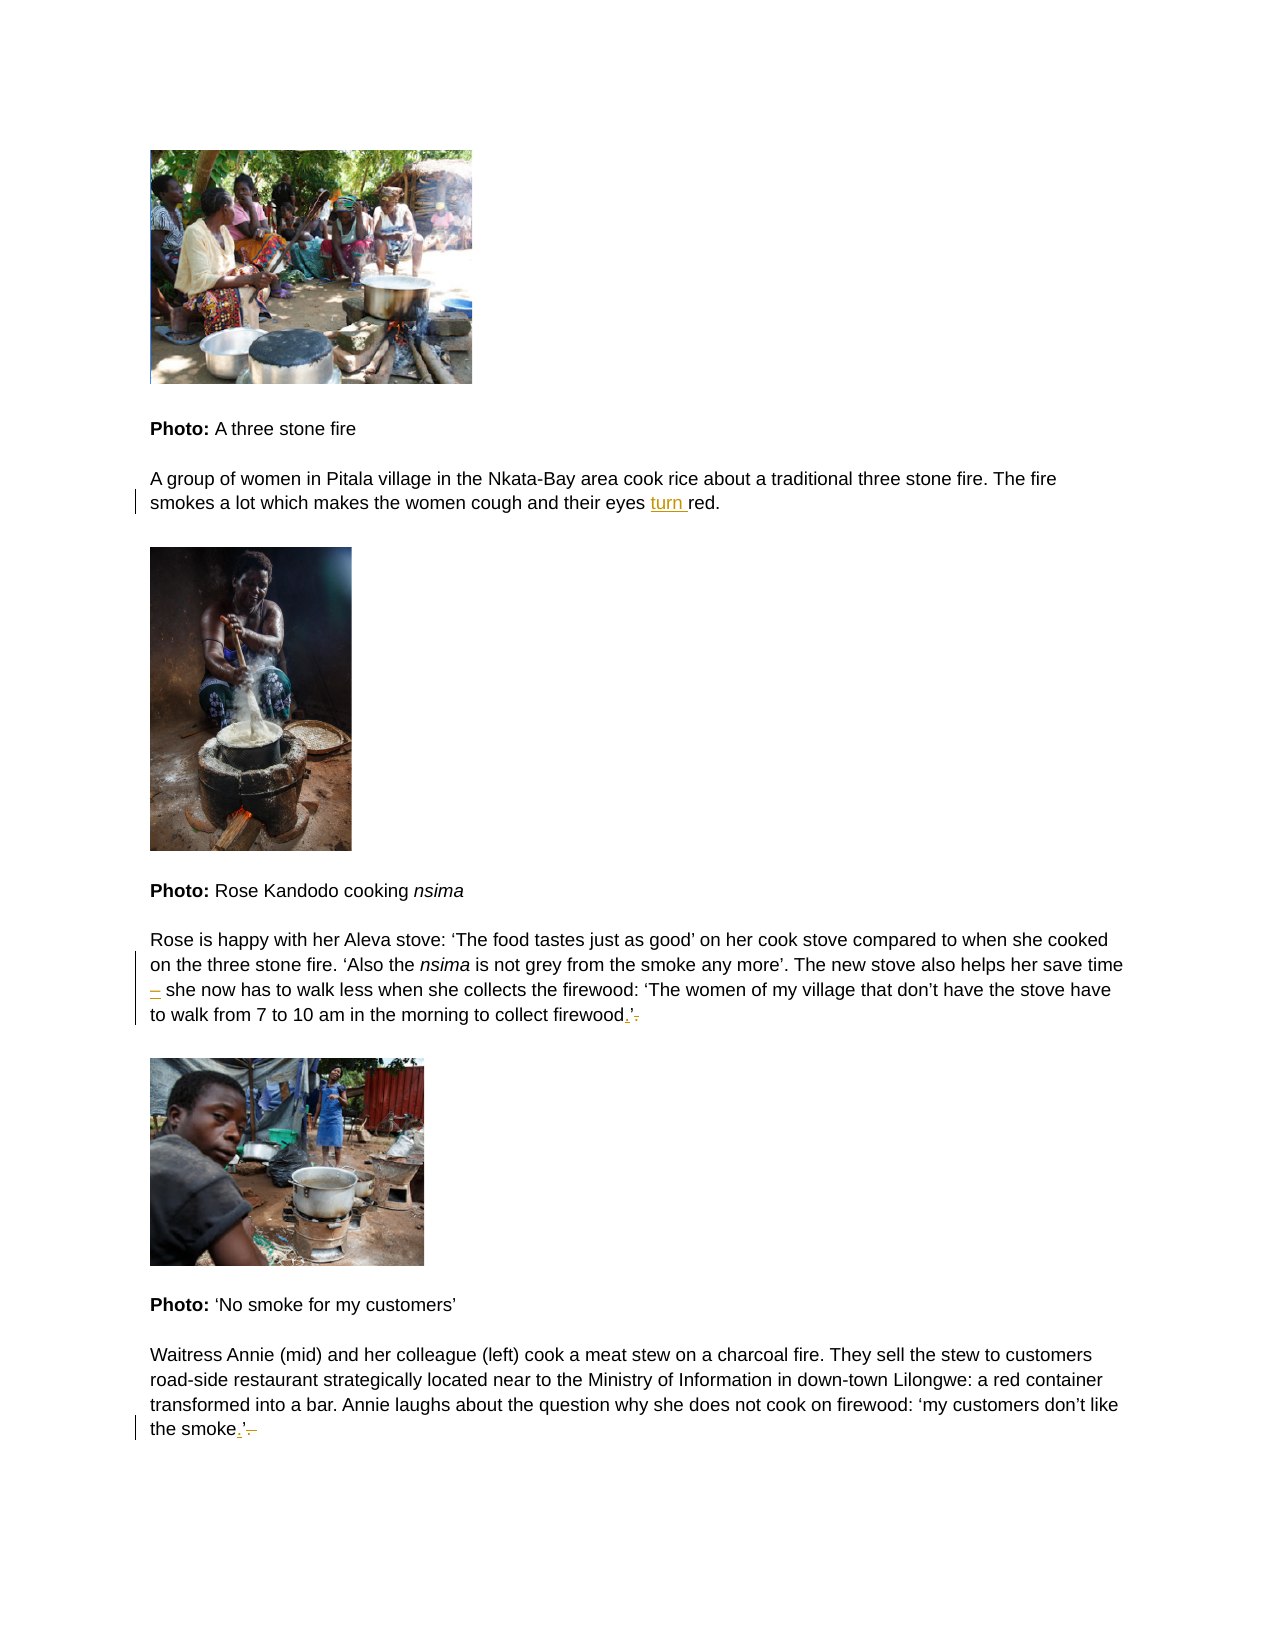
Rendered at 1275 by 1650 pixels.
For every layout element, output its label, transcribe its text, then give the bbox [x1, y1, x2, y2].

picture [150, 150, 473, 384]
text Waitress Annie (mid) and her colleague (left) cook a meat stew on a charcoal fire. They sell the stew to customers road-side restaurant strategically located near to the Ministry of Information in down-town Lilongwe: a red container transformed into a bar. Annie laughs about the question why she does not cook on firewood: ‘my customers don’t like the smoke.’ [150, 1344, 1125, 1440]
text Photo: ‘No smoke for my customers’ [150, 1294, 1125, 1316]
text Photo: Rose Kandodo cooking nsima [150, 879, 1125, 901]
picture [150, 547, 352, 851]
picture [150, 1058, 425, 1266]
text A group of women in Pitala village in the Nkata-Bay area cook rice about a traditional three stone fire. The fire smokes a lot which makes the women cough and their eyes turn red. [150, 467, 1125, 514]
text Photo: A three stone fire [150, 418, 1125, 439]
text Rose is happy with her Aleva stove: ‘The food tastes just as good’ on her cook stove compared to when she cooked on the three stone fire. ‘Also the nsima is not grey from the smoke any more’. The new stove also helps her save time – she now has to walk less when she collects the firewood: ‘The women of my village that don’t have the stove have to walk from 7 to 10 am in the morning to collect firewood.’ [150, 929, 1125, 1025]
